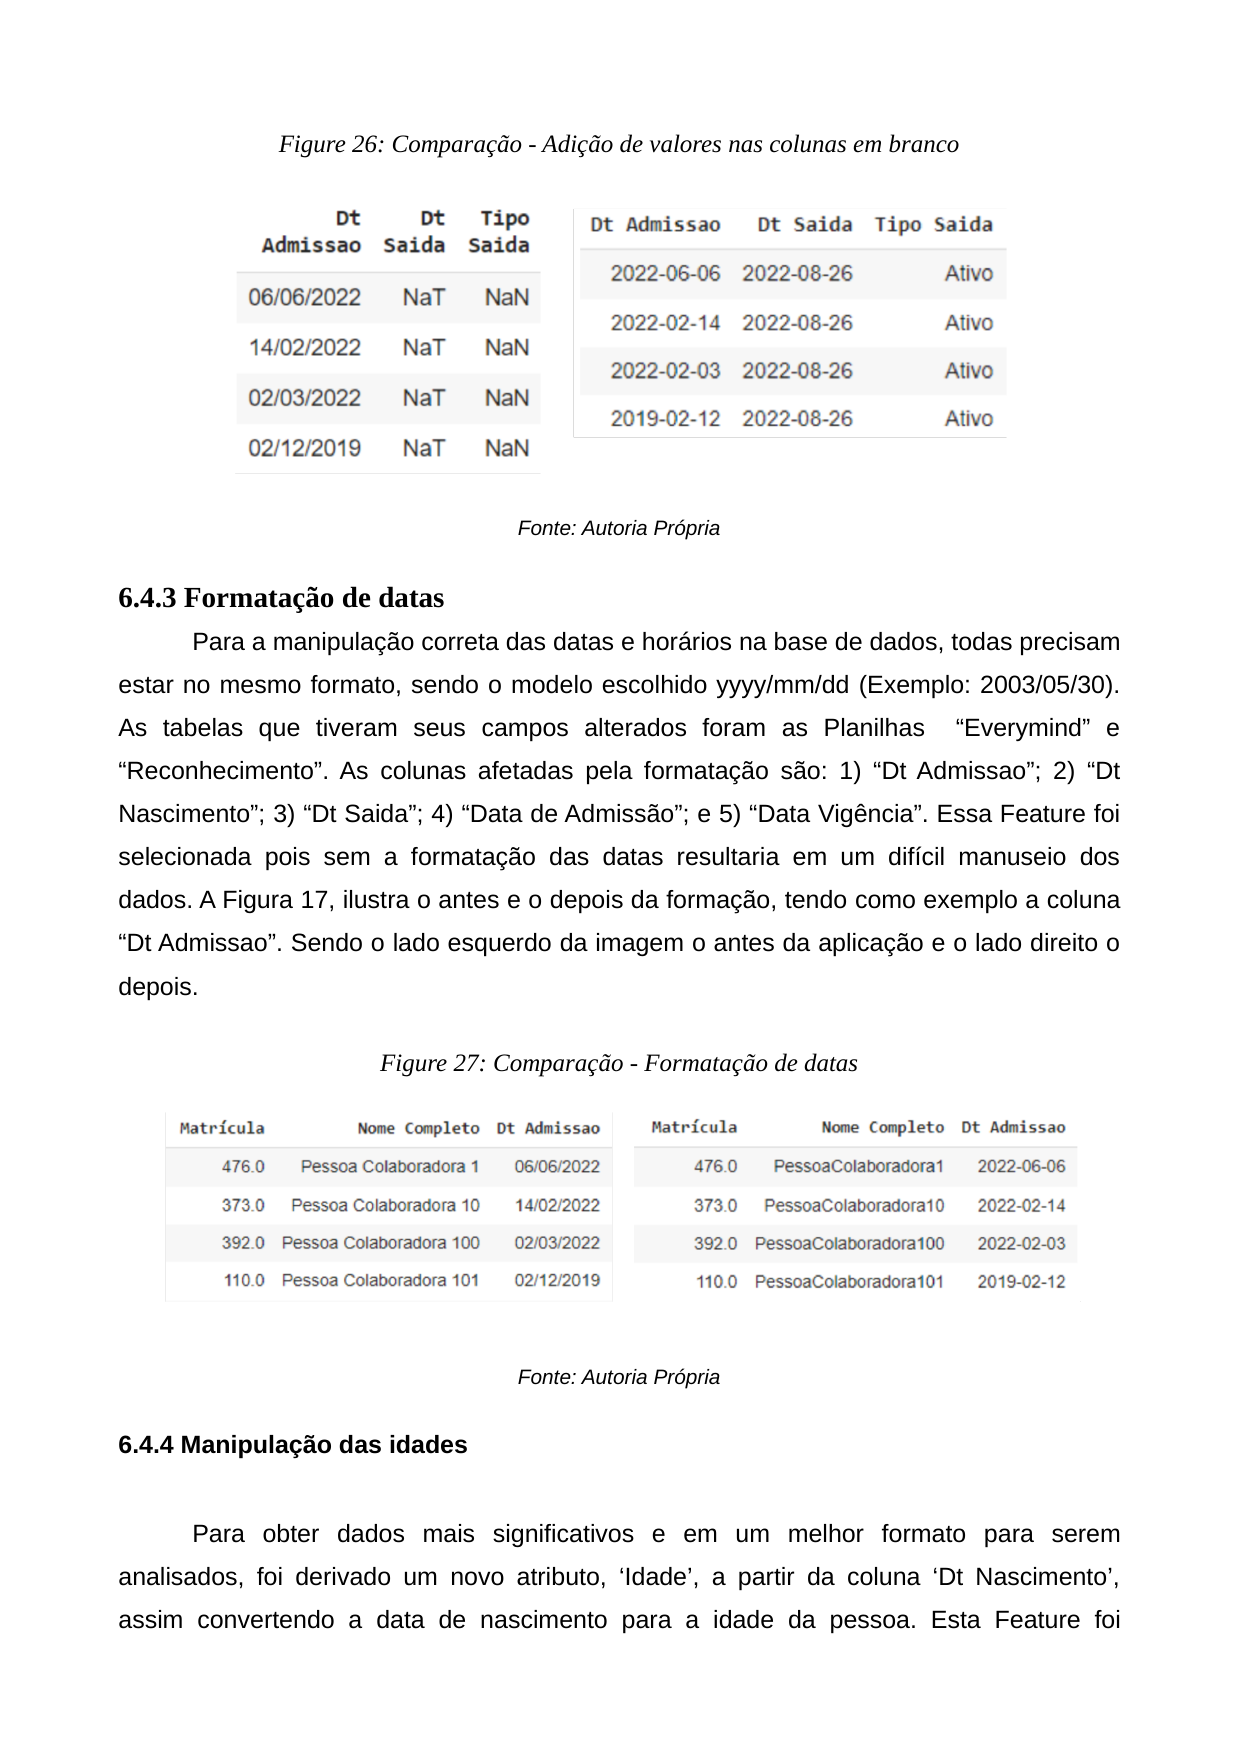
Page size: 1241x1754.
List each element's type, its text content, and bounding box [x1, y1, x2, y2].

subtitle 6.4.4 Manipulação das idades [118, 1430, 1122, 1458]
text [118, 157, 1122, 178]
text Figure 26: Comparação - Adição de valores nas colunas em branco [118, 129, 1122, 157]
text Fonte: Autoria Própria [118, 1342, 1122, 1388]
text Para obter dados mais significativos e em um melhor formato para serem analisados, foi derivado um novo atributo, ‘Idade’, a partir da coluna ‘Dt Nascimento’, assim convertendo a data de nascimento para a idade da pessoa. Esta Feature foi [118, 1518, 1122, 1633]
text Para a manipulação correta das datas e horários na base de dados, todas precisam estar no mesmo formato, sendo o modelo escolhido yyyy/mm/dd (Exemplo: 2003/05/30). As tabelas que tiveram seus campos alterados foram as Planilhas “Everymind” e “Reconhecimento”. As colunas afetadas pela formatação são: 1) “Dt Admissao”; 2) “Dt Nascimento”; 3) “Dt Saida”; 4) “Data de Admissão”; e 5) “Data Vigência”. Essa Feature foi selecionada pois sem a formatação das datas resultaria em um difícil manuseio dos dados. A Figura 17, ilustra o antes e o depois da formação, tendo como exemplo a coluna “Dt Admissao”. Sendo o lado esquerdo da imagem o antes da aplicação e o lado direito o depois. [118, 626, 1122, 1000]
text [118, 116, 1122, 129]
subtitle 6.4.3 Formatação de datas [118, 580, 1122, 614]
text [118, 1029, 1122, 1048]
picture [118, 1103, 1123, 1342]
text Figure 27: Comparação - Formatação de datas [118, 1048, 1122, 1077]
text [118, 1077, 1122, 1103]
text Fonte: Autoria Própria [118, 492, 1122, 539]
picture [118, 178, 1123, 492]
